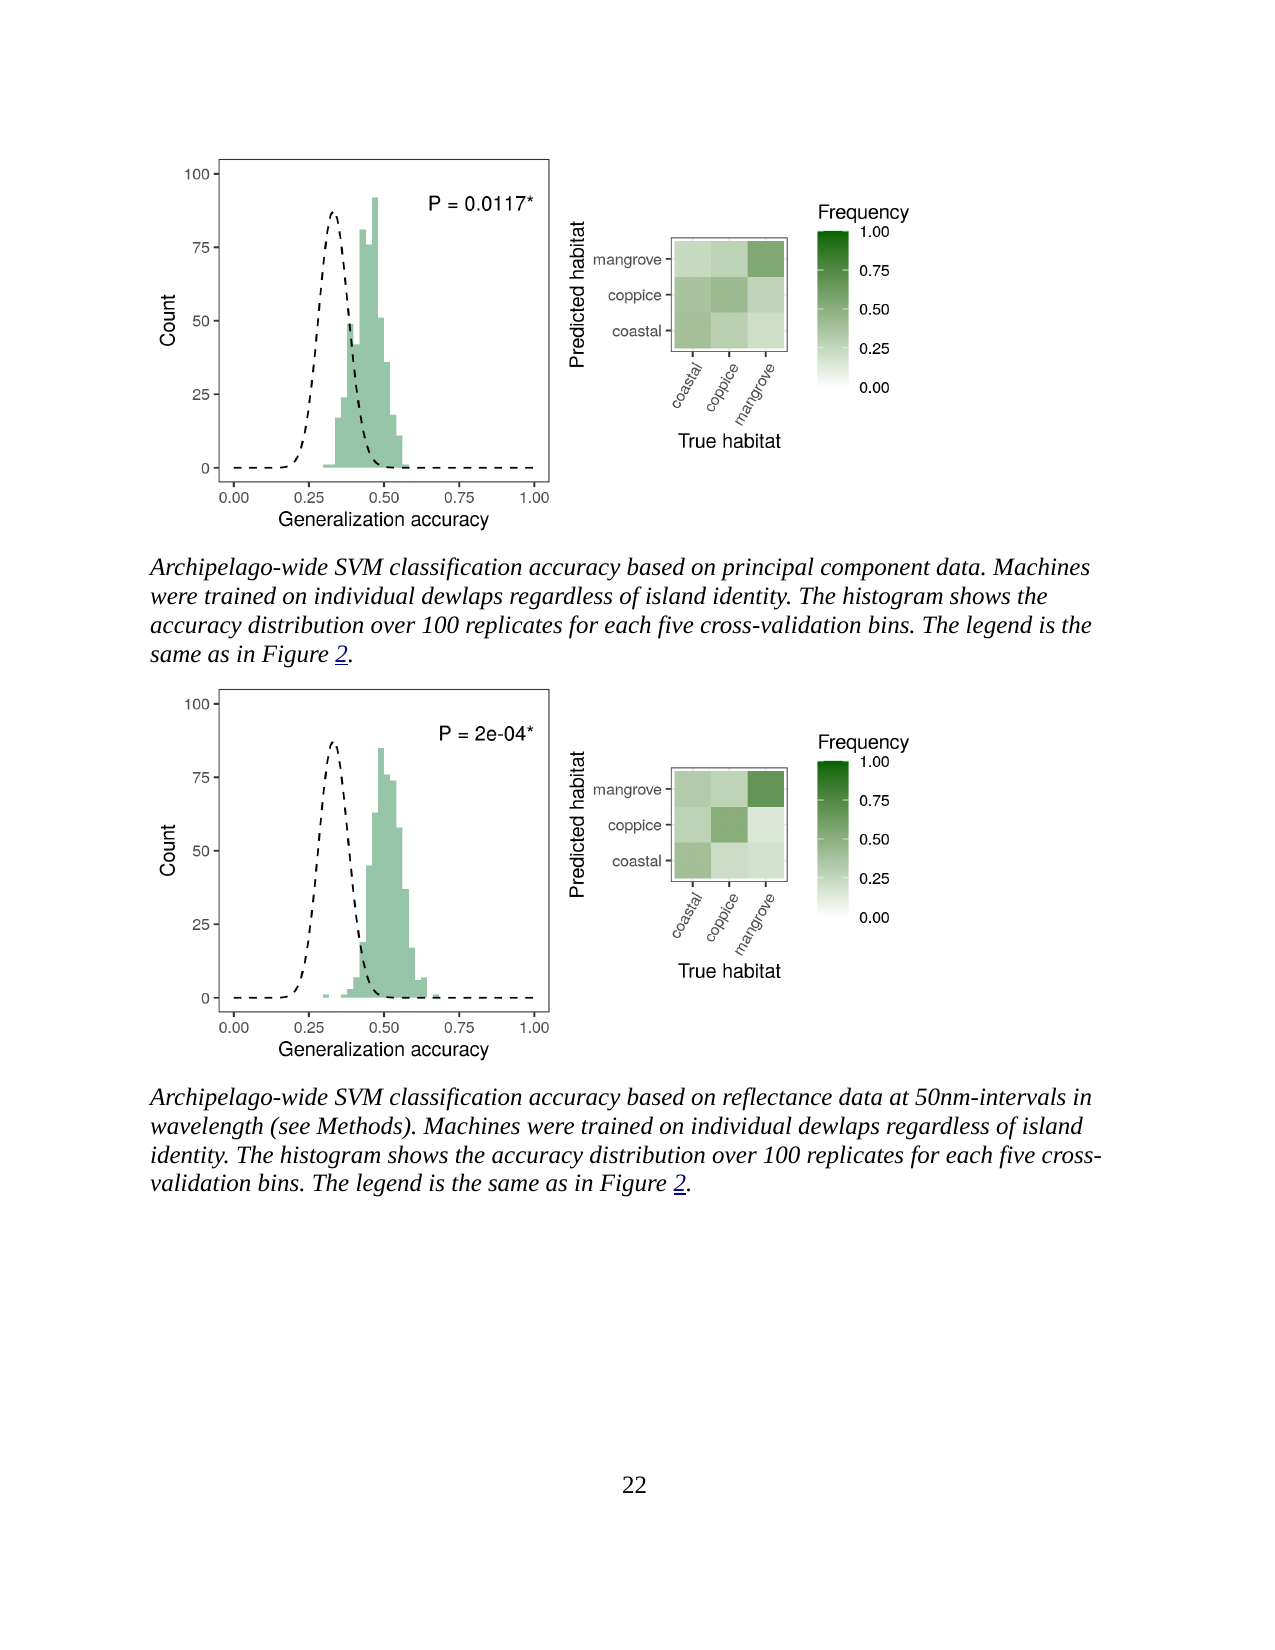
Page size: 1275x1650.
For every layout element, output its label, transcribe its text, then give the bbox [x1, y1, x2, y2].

picture [150, 680, 930, 1070]
text Archipelago-wide SVM classification accuracy based on reflectance data at 50nm-intervals in wavelength (see Methods). Machines were trained on individual dewlaps regardless of island identity. The histogram shows the accuracy distribution over 100 replicates for each five cross-validation bins. The legend is the same as in Figure 2. [150, 1082, 1125, 1197]
text Archipelago-wide SVM classification accuracy based on principal component data. Machines were trained on individual dewlaps regardless of island identity. The histogram shows the accuracy distribution over 100 replicates for each five cross-validation bins. The legend is the same as in Figure 2. [150, 552, 1125, 667]
picture [150, 150, 930, 540]
